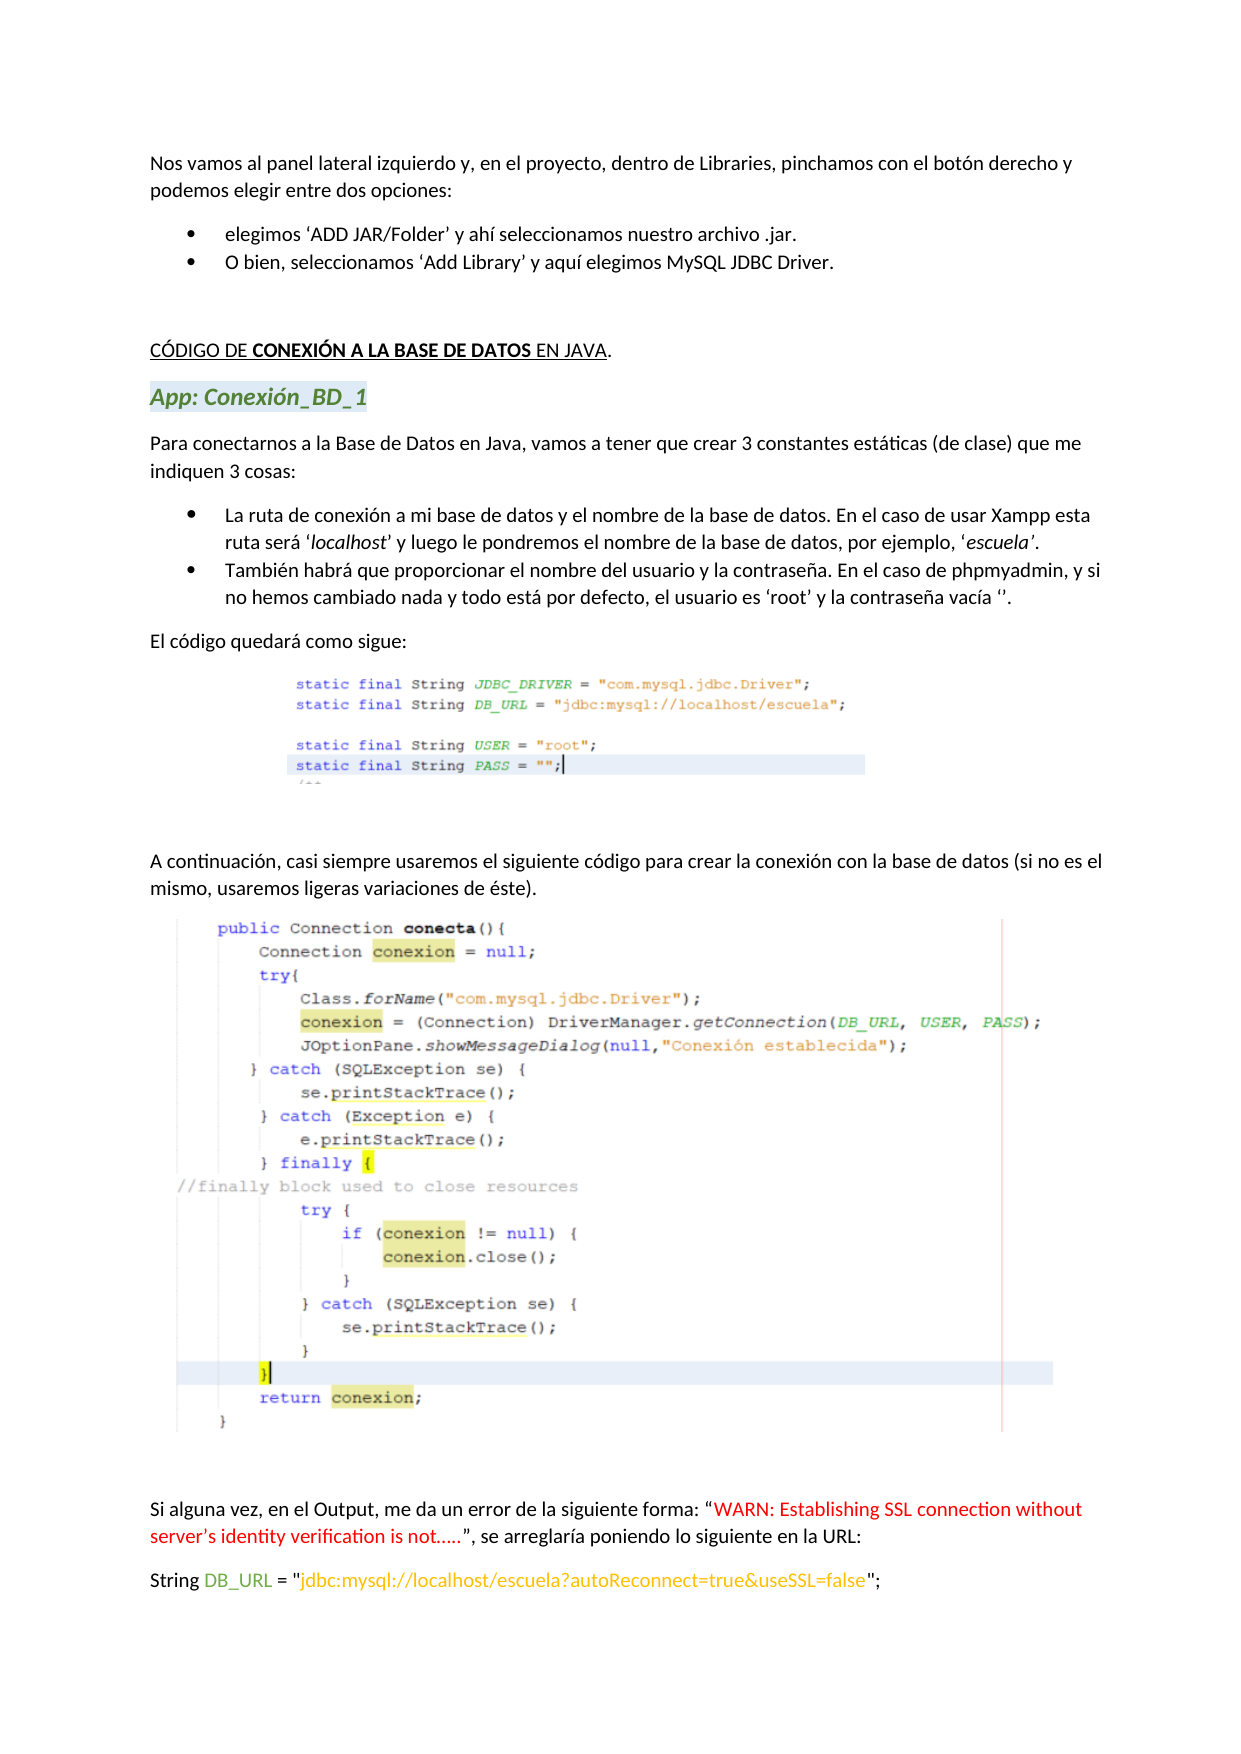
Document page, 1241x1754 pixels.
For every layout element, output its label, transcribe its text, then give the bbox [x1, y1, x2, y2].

text App: Conexión_BD_1 [150, 381, 1128, 412]
text A continuación, casi siempre usaremos el siguiente código para crear la conexión con la base de datos (si no es el mismo, usaremos ligeras variaciones de éste). [150, 848, 1128, 901]
list También habrá que proporcionar el nombre del usuario y la contraseña. En el caso de phpmyadmin, y si no hemos cambiado nada y todo está por defecto, el usuario es ‘root’ y la contraseña vacía ‘’. [187, 557, 1128, 610]
text Si alguna vez, en el Output, me da un error de la siguiente forma: “WARN: Establishing SSL connection without server’s identity verification is not…..”, se arreglaría poniendo lo siguiente en la URL: [150, 1496, 1128, 1549]
text Nos vamos al panel lateral izquierdo y, en el proyecto, dentro de Libraries, pinchamos con el botón derecho y podemos elegir entre dos opciones: [150, 150, 1128, 203]
text String DB_URL = "jdbc:mysql://localhost/escuela?autoReconnect=true&useSSL=false"; [150, 1567, 1128, 1593]
text Para conectarnos a la Base de Datos en Java, vamos a tener que crear 3 constantes estáticas (de clase) que me indiquen 3 cosas: [150, 431, 1128, 483]
list O bien, seleccionamos ‘Add Library’ y aquí elegimos MySQL JDBC Driver. [187, 249, 1128, 274]
text El código quedará como sigue: [150, 628, 1128, 654]
text CÓDIGO DE CONEXIÓN A LA BASE DE DATOS EN JAVA. [150, 337, 1128, 362]
list elegimos ‘ADD JAR/Folder’ y ahí seleccionamos nuestro archivo .jar. [187, 221, 1128, 247]
picture [175, 919, 1054, 1432]
picture [287, 667, 866, 784]
list La ruta de conexión a mi base de datos y el nombre de la base de datos. En el caso de usar Xampp esta ruta será ‘localhost’ y luego le pondremos el nombre de la base de datos, por ejemplo, ‘escuela’. [187, 502, 1128, 555]
